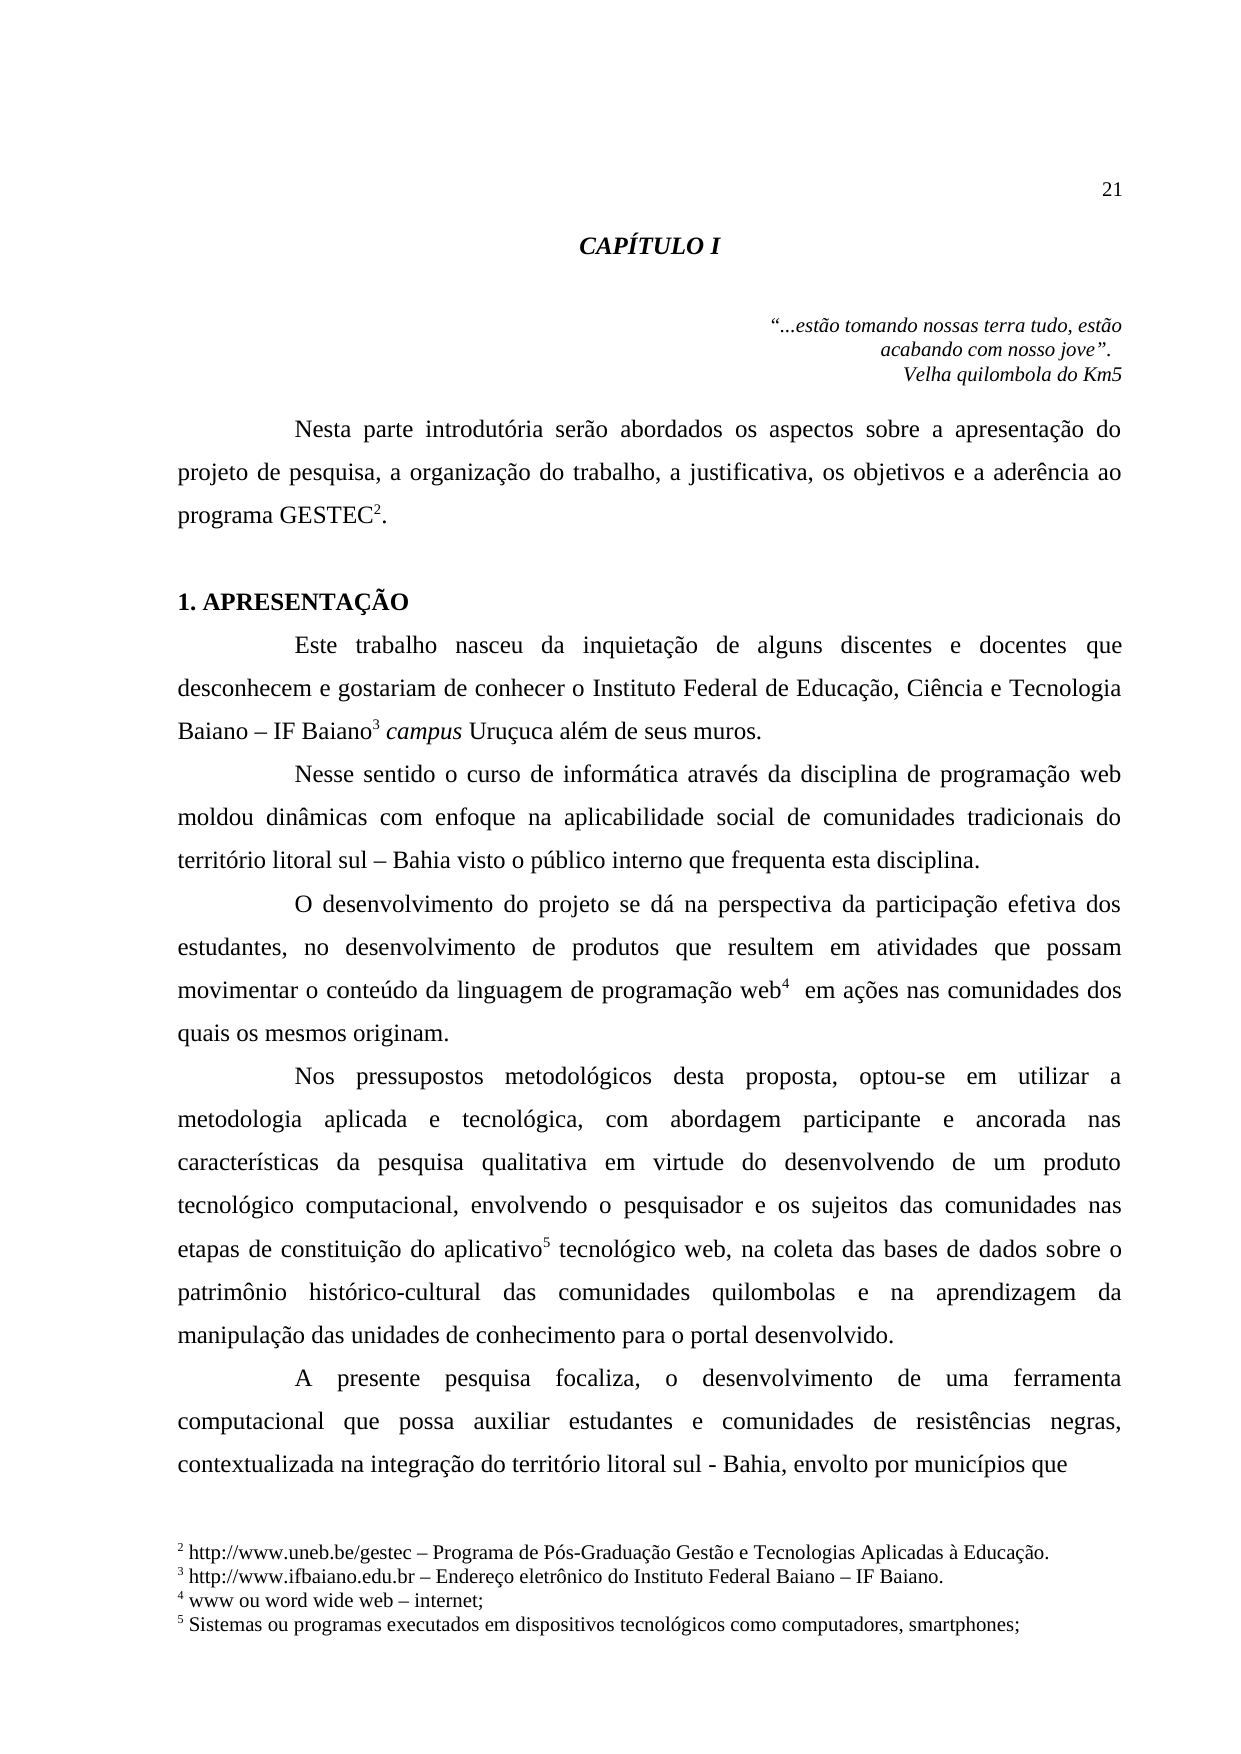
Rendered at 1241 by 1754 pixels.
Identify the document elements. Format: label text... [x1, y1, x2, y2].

text Nos pressupostos metodológicos desta proposta, optou-se em utilizar a metodologia aplicada e tecnológica, com abordagem participante e ancorada nas características da pesquisa qualitativa em virtude do desenvolvendo de um produto tecnológico computacional, envolvendo o pesquisador e os sujeitos das comunidades nas etapas de constituição do aplicativo tecnológico web, na coleta das bases de dados sobre o patrimônio histórico-cultural das comunidades quilombolas e na aprendizagem da manipulação das unidades de conhecimento para o portal desenvolvido. [177, 1061, 1122, 1349]
text Nesta parte introdutória serão abordados os aspectos sobre a apresentação do projeto de pesquisa, a organização do trabalho, a justificativa, os objetivos e a aderência ao programa GESTEC. [177, 414, 1122, 529]
text A presente pesquisa focaliza, o desenvolvimento de uma ferramenta computacional que possa auxiliar estudantes e comunidades de resistências negras, contextualizada na integração do território litoral sul - Bahia, envolto por municípios que [177, 1363, 1122, 1478]
text O desenvolvimento do projeto se dá na perspectiva da participação efetiva dos estudantes, no desenvolvimento de produtos que resultem em atividades que possam movimentar o conteúdo da linguagem de programação web em ações nas comunidades dos quais os mesmos originam. [177, 889, 1122, 1047]
text 1. APRESENTAÇÃO [177, 587, 1122, 616]
text Velha quilombola do Km5 [768, 361, 1122, 386]
text Este trabalho nasceu da inquietação de alguns discentes e docentes que desconhecem e gostariam de conhecer o Instituto Federal de Educação, Ciência e Tecnologia Baiano – IF Baiano campus Uruçuca além de seus muros. [177, 630, 1122, 745]
text www ou word wide web – internet; [177, 1588, 1122, 1612]
text “...estão tomando nossas terra tudo, estão acabando com nosso jove”. [768, 313, 1122, 361]
text http://www.uneb.be/gestec – Programa de Pós-Graduação Gestão e Tecnologias Aplicadas à Educação. [177, 1539, 1122, 1564]
text Sistemas ou programas executados em dispositivos tecnológicos como computadores, smartphones; [177, 1612, 1122, 1636]
text http://www.ifbaiano.edu.br – Endereço eletrônico do Instituto Federal Baiano – IF Baiano. [177, 1564, 1122, 1588]
text Nesse sentido o curso de informática através da disciplina de programação web moldou dinâmicas com enfoque na aplicabilidade social de comunidades tradicionais do território litoral sul – Bahia visto o público interno que frequenta esta disciplina. [177, 759, 1122, 874]
text CAPÍTULO I [177, 231, 1122, 259]
